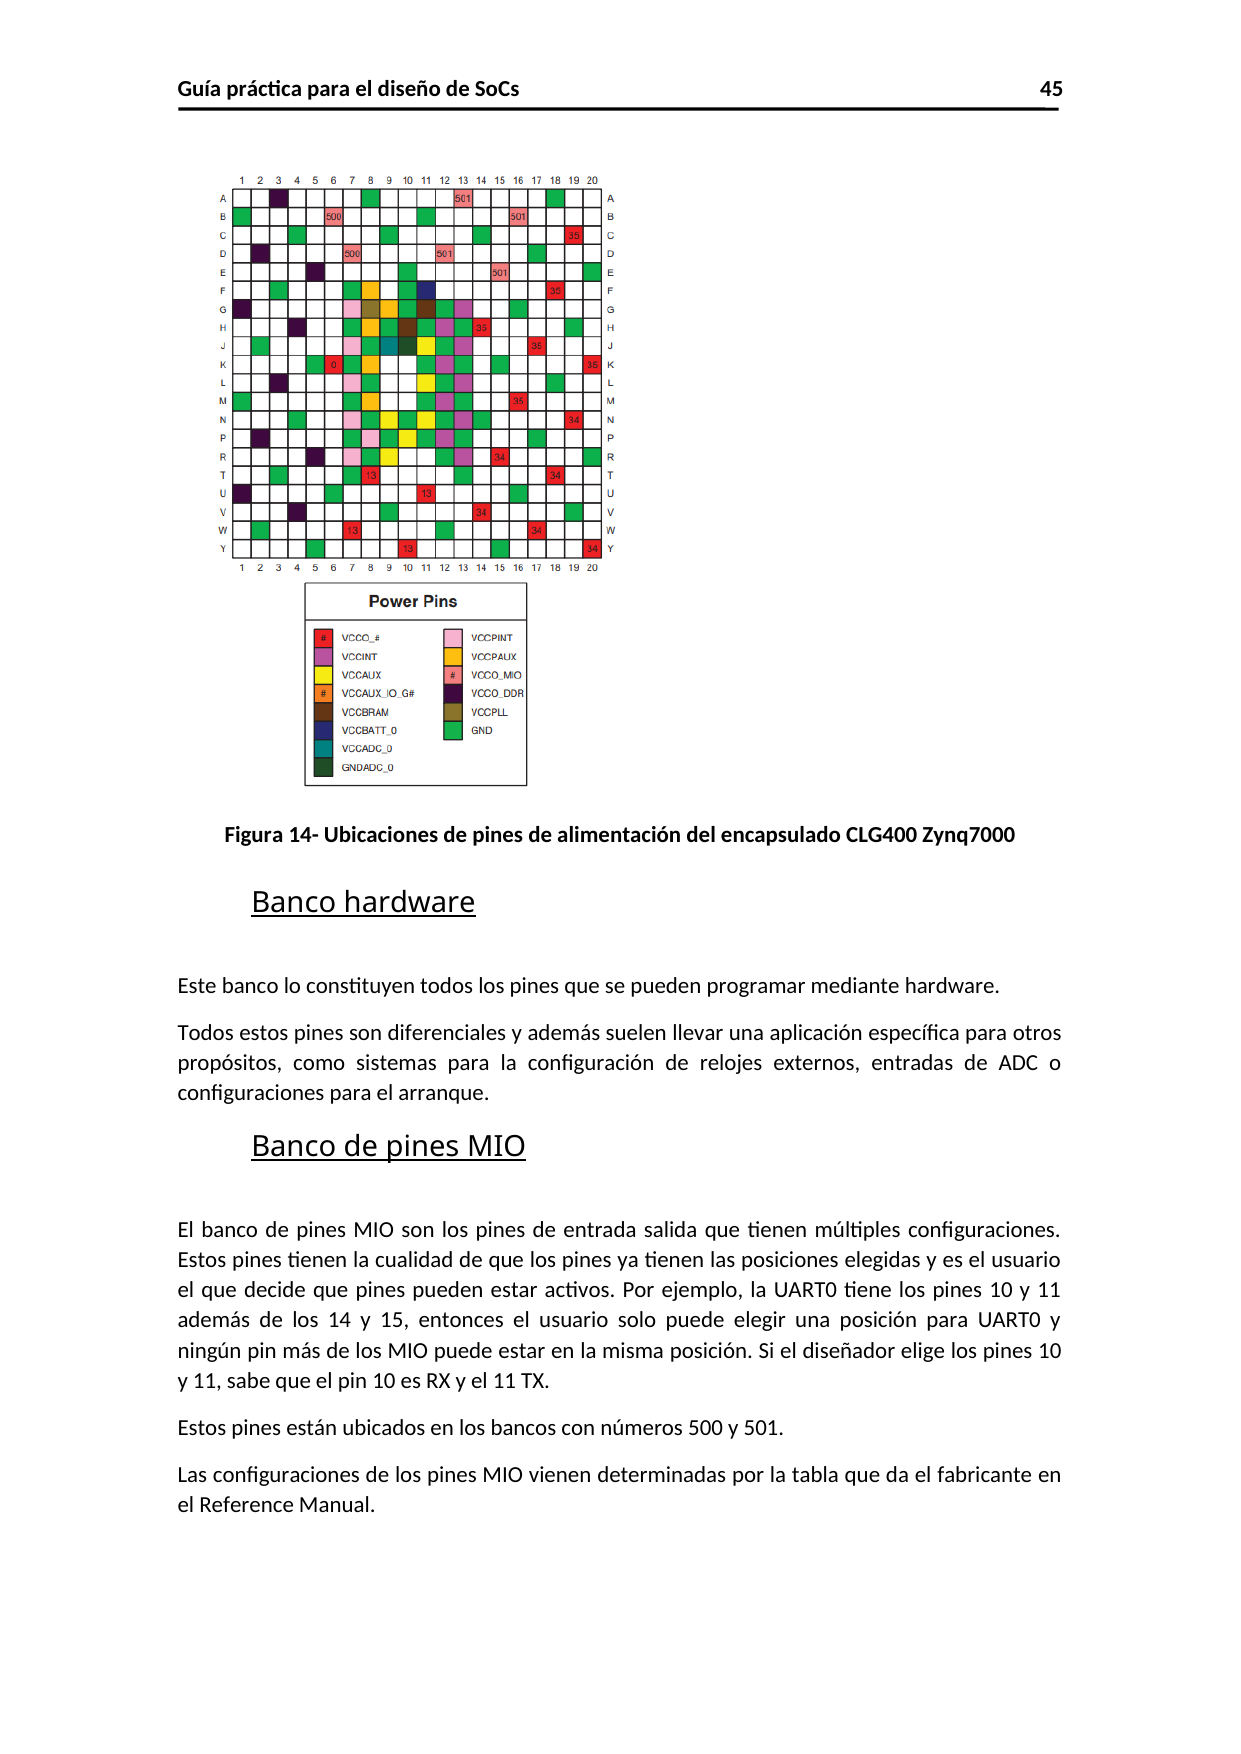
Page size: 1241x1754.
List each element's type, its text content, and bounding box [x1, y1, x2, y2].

picture [177, 147, 675, 793]
subtitle Banco hardware [251, 881, 1063, 921]
text El banco de pines MIO son los pines de entrada salida que tienen múltiples configuraciones. Estos pines tienen la cualidad de que los pines ya tienen las posiciones elegidas y es el usuario el que decide que pines pueden estar activos. Por ejemplo, la UART0 tiene los pines 10 y 11 además de los 14 y 15, entonces el usuario solo puede elegir una posición para UART0 y ningún pin más de los MIO puede estar en la misma posición. Si el diseñador elige los pines 10 y 11, sabe que el pin 10 es RX y el 11 TX. [177, 1215, 1063, 1394]
text Todos estos pines son diferenciales y además suelen llevar una aplicación específica para otros propósitos, como sistemas para la configuración de relojes externos, entradas de ADC o configuraciones para el arranque. [177, 1018, 1063, 1106]
text Estos pines están ubicados en los bancos con números 500 y 501. [177, 1413, 1063, 1441]
text Las configuraciones de los pines MIO vienen determinadas por la tabla que da el fabricante en el Reference Manual. [177, 1460, 1063, 1518]
text Figura 14- Ubicaciones de pines de alimentación del encapsulado CLG400 Zynq7000 [177, 820, 1063, 848]
subtitle Banco de pines MIO [251, 1125, 1063, 1165]
text Este banco lo constituyen todos los pines que se pueden programar mediante hardware. [177, 971, 1063, 999]
